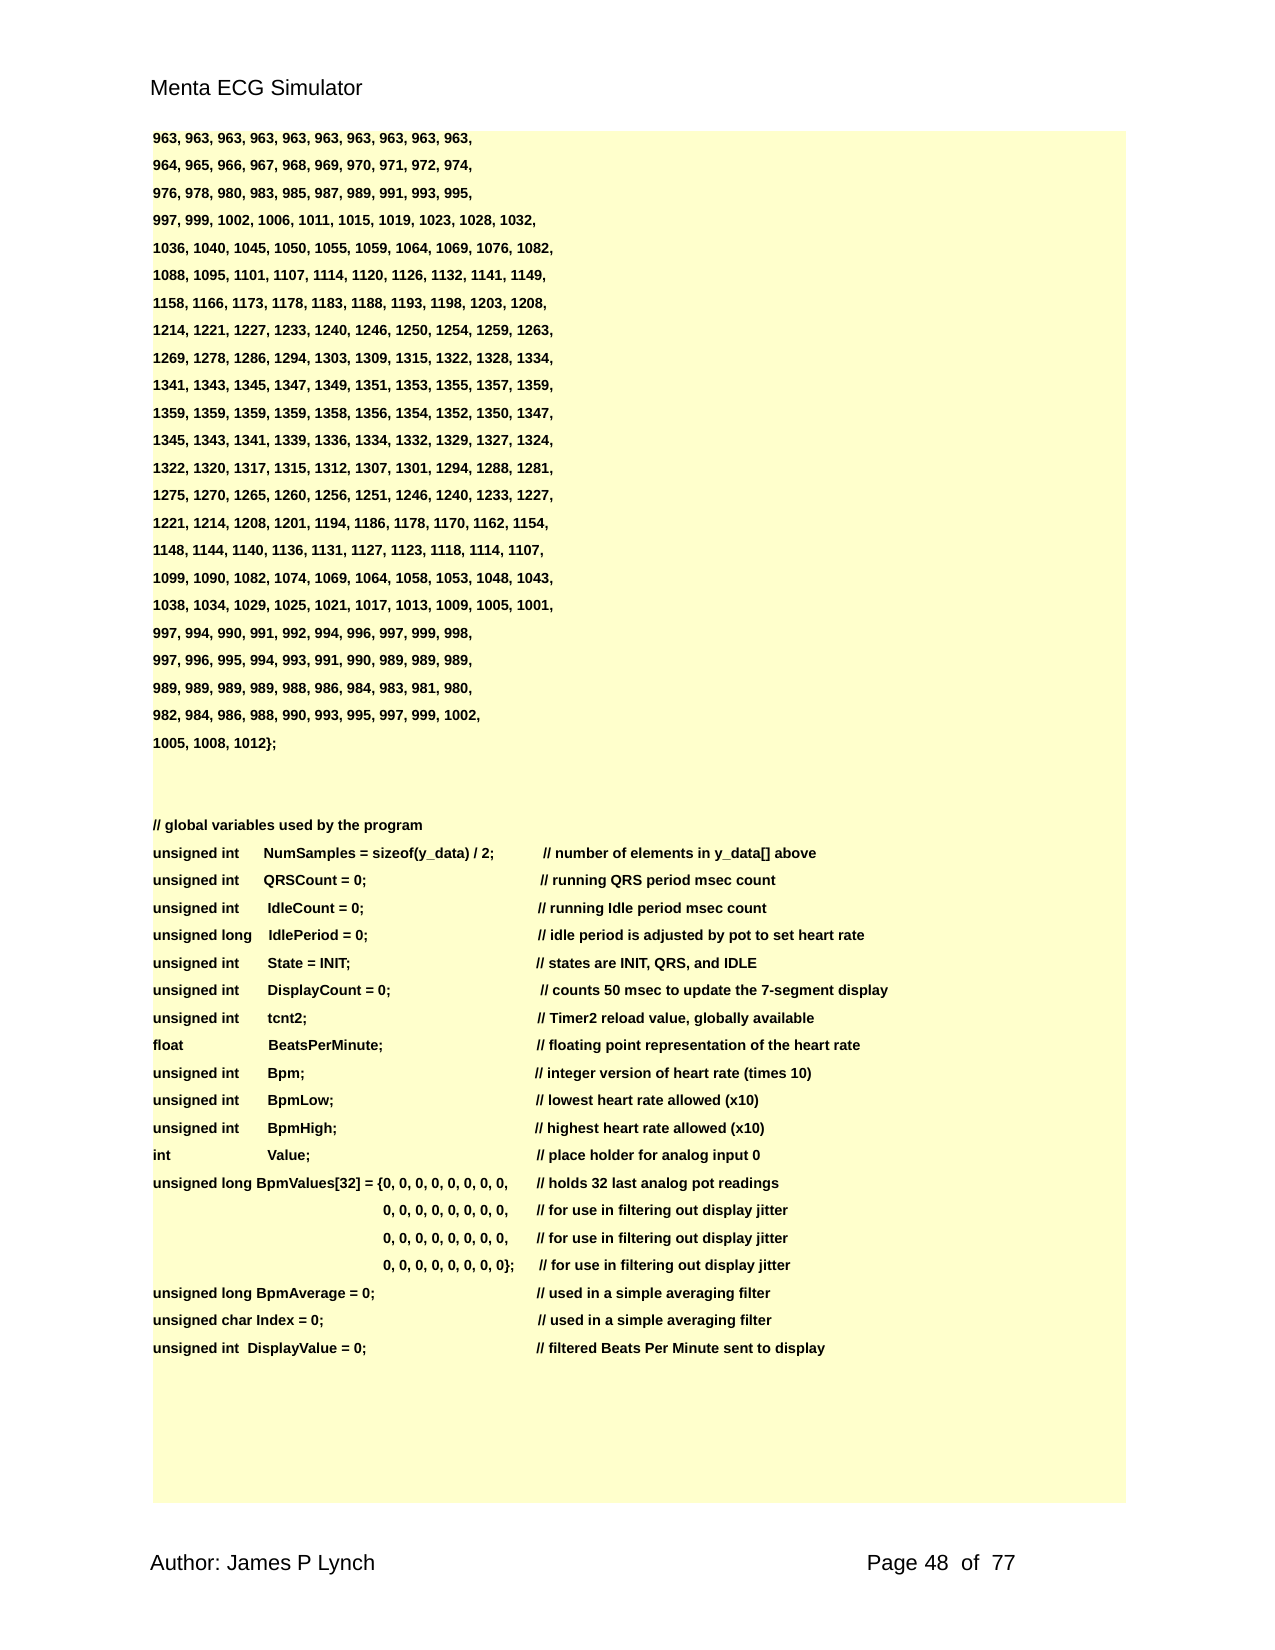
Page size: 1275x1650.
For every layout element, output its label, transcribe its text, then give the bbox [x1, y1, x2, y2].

text unsigned int QRSCount = 0; // running QRS period msec count [153, 874, 1126, 889]
text 976, 978, 980, 983, 985, 987, 989, 991, 993, 995, [153, 186, 1126, 201]
text unsigned int NumSamples = sizeof(y_data) / 2; // number of elements in y_data[] above [153, 846, 1126, 861]
text 1269, 1278, 1286, 1294, 1303, 1309, 1315, 1322, 1328, 1334, [153, 351, 1126, 366]
text unsigned int BpmHigh; // highest heart rate allowed (x10) [153, 1121, 1126, 1136]
text 1275, 1270, 1265, 1260, 1256, 1251, 1246, 1240, 1233, 1227, [153, 489, 1126, 504]
text 1221, 1214, 1208, 1201, 1194, 1186, 1178, 1170, 1162, 1154, [153, 516, 1126, 531]
text unsigned int Bpm; // integer version of heart rate (times 10) [153, 1066, 1126, 1081]
text unsigned int State = INIT; // states are INIT, QRS, and IDLE [153, 956, 1126, 971]
text unsigned int DisplayValue = 0; // filtered Beats Per Minute sent to display [153, 1341, 1126, 1356]
text 997, 994, 990, 991, 992, 994, 996, 997, 999, 998, [153, 626, 1126, 641]
text int Value; // place holder for analog input 0 [153, 1149, 1126, 1164]
text 1359, 1359, 1359, 1359, 1358, 1356, 1354, 1352, 1350, 1347, [153, 406, 1126, 421]
text 997, 996, 995, 994, 993, 991, 990, 989, 989, 989, [153, 654, 1126, 669]
text 0, 0, 0, 0, 0, 0, 0, 0, // for use in filtering out display jitter [153, 1231, 1126, 1246]
text 1099, 1090, 1082, 1074, 1069, 1064, 1058, 1053, 1048, 1043, [153, 571, 1126, 586]
text unsigned int BpmLow; // lowest heart rate allowed (x10) [153, 1094, 1126, 1109]
text float BeatsPerMinute; // floating point representation of the heart rate [153, 1039, 1126, 1054]
text 989, 989, 989, 989, 988, 986, 984, 983, 981, 980, [153, 681, 1126, 696]
text // global variables used by the program [153, 819, 1126, 834]
text 1345, 1343, 1341, 1339, 1336, 1334, 1332, 1329, 1327, 1324, [153, 434, 1126, 449]
text 1322, 1320, 1317, 1315, 1312, 1307, 1301, 1294, 1288, 1281, [153, 461, 1126, 476]
text 1038, 1034, 1029, 1025, 1021, 1017, 1013, 1009, 1005, 1001, [153, 599, 1126, 614]
text unsigned long IdlePeriod = 0; // idle period is adjusted by pot to set heart rate [153, 929, 1126, 944]
text unsigned int IdleCount = 0; // running Idle period msec count [153, 901, 1126, 916]
text unsigned long BpmAverage = 0; // used in a simple averaging filter [153, 1286, 1126, 1301]
text 1036, 1040, 1045, 1050, 1055, 1059, 1064, 1069, 1076, 1082, [153, 241, 1126, 256]
text 0, 0, 0, 0, 0, 0, 0, 0, // for use in filtering out display jitter [153, 1204, 1126, 1219]
text 1341, 1343, 1345, 1347, 1349, 1351, 1353, 1355, 1357, 1359, [153, 379, 1126, 394]
text 997, 999, 1002, 1006, 1011, 1015, 1019, 1023, 1028, 1032, [153, 214, 1126, 229]
text 964, 965, 966, 967, 968, 969, 970, 971, 972, 974, [153, 159, 1126, 174]
text 963, 963, 963, 963, 963, 963, 963, 963, 963, 963, [153, 131, 1126, 146]
text 1214, 1221, 1227, 1233, 1240, 1246, 1250, 1254, 1259, 1263, [153, 324, 1126, 339]
text 1005, 1008, 1012}; [153, 736, 1126, 751]
text 1088, 1095, 1101, 1107, 1114, 1120, 1126, 1132, 1141, 1149, [153, 269, 1126, 284]
text 1158, 1166, 1173, 1178, 1183, 1188, 1193, 1198, 1203, 1208, [153, 296, 1126, 311]
text unsigned long BpmValues[32] = {0, 0, 0, 0, 0, 0, 0, 0, // holds 32 last analog pot readings [153, 1176, 1126, 1191]
text unsigned char Index = 0; // used in a simple averaging filter [153, 1314, 1126, 1329]
text unsigned int tcnt2; // Timer2 reload value, globally available [153, 1011, 1126, 1026]
text 1148, 1144, 1140, 1136, 1131, 1127, 1123, 1118, 1114, 1107, [153, 544, 1126, 559]
text unsigned int DisplayCount = 0; // counts 50 msec to update the 7-segment display [153, 984, 1126, 999]
text 0, 0, 0, 0, 0, 0, 0, 0}; // for use in filtering out display jitter [153, 1259, 1126, 1274]
text 982, 984, 986, 988, 990, 993, 995, 997, 999, 1002, [153, 709, 1126, 724]
